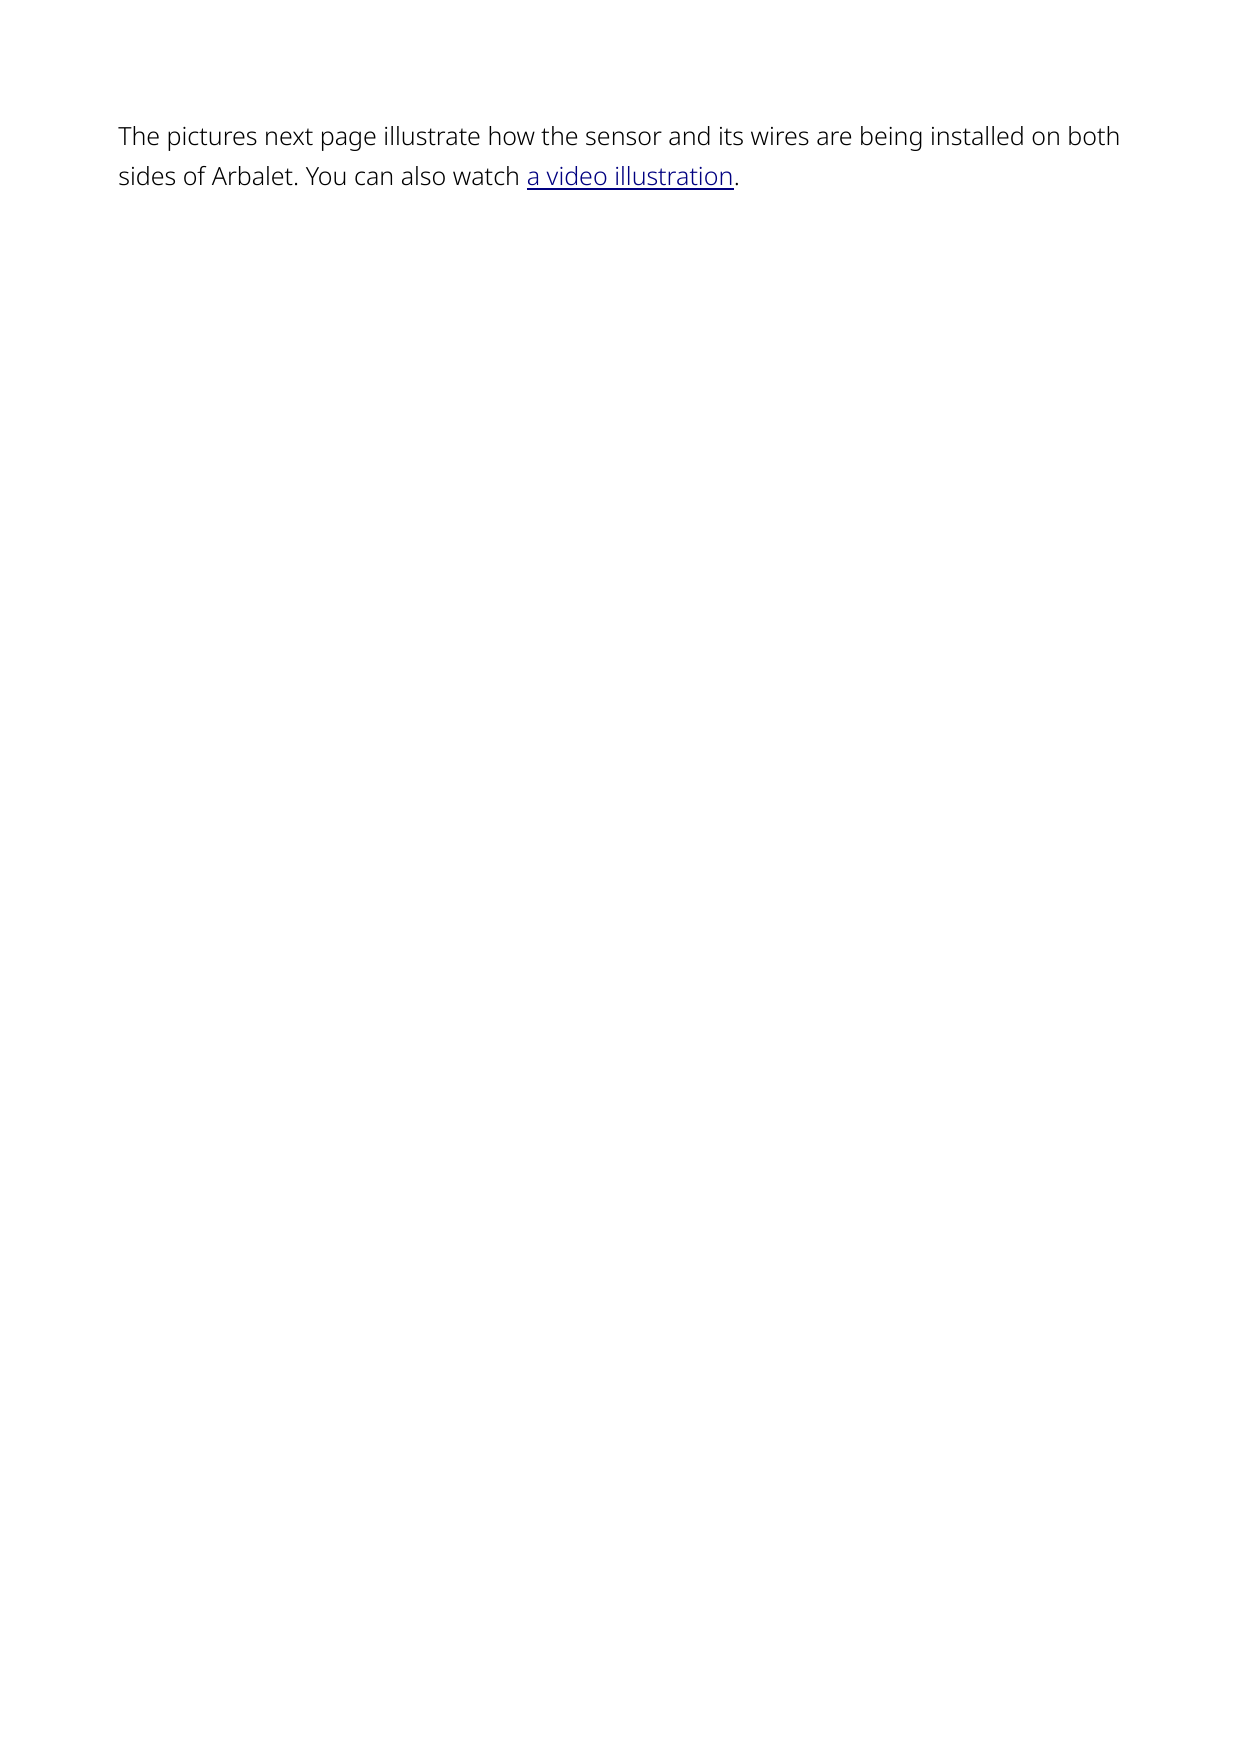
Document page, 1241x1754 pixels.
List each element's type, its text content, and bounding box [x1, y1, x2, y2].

text The pictures next page illustrate how the sensor and its wires are being installed on both sides of Arbalet. You can also watch a video illustration. [118, 118, 1122, 193]
